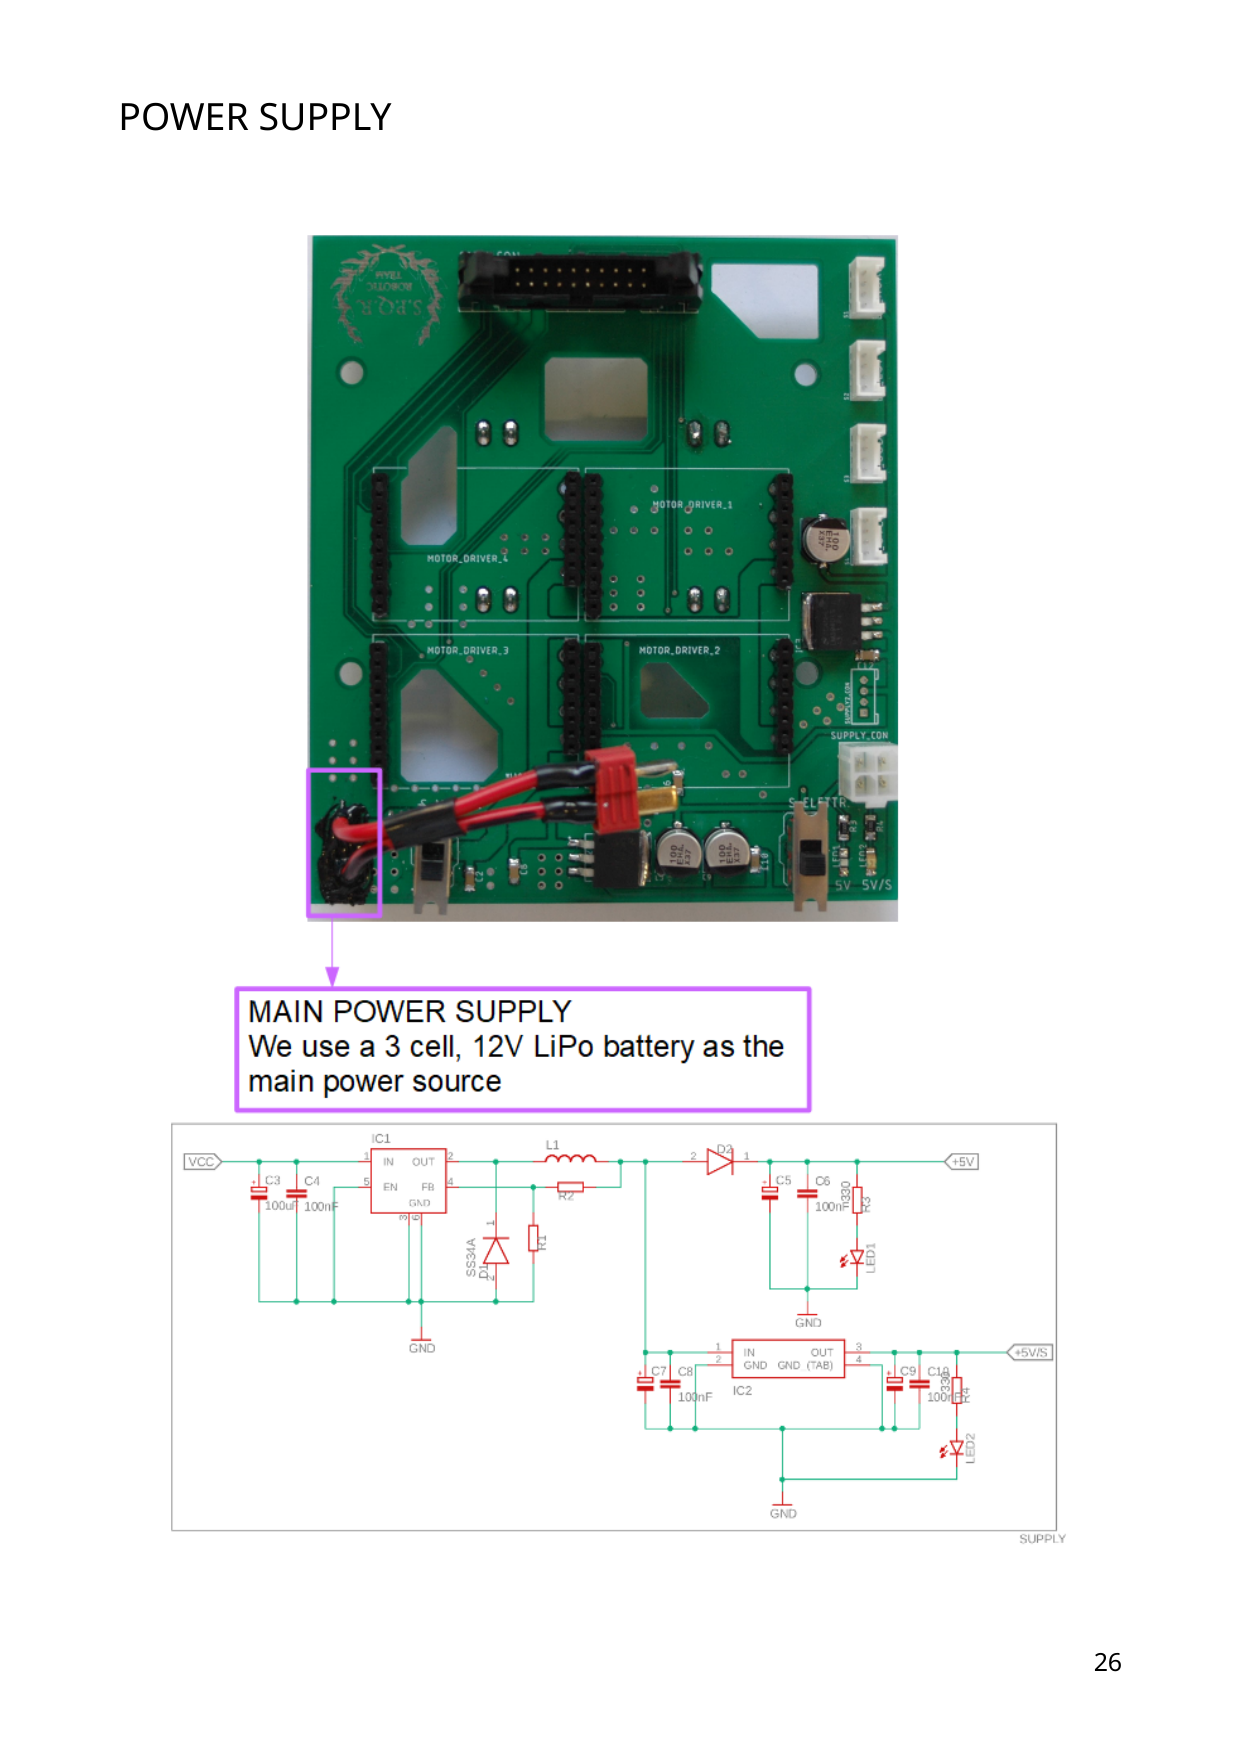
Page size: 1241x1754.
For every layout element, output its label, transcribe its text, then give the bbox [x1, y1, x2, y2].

text POWER SUPPLY [118, 91, 1122, 142]
picture [117, 162, 1119, 1606]
